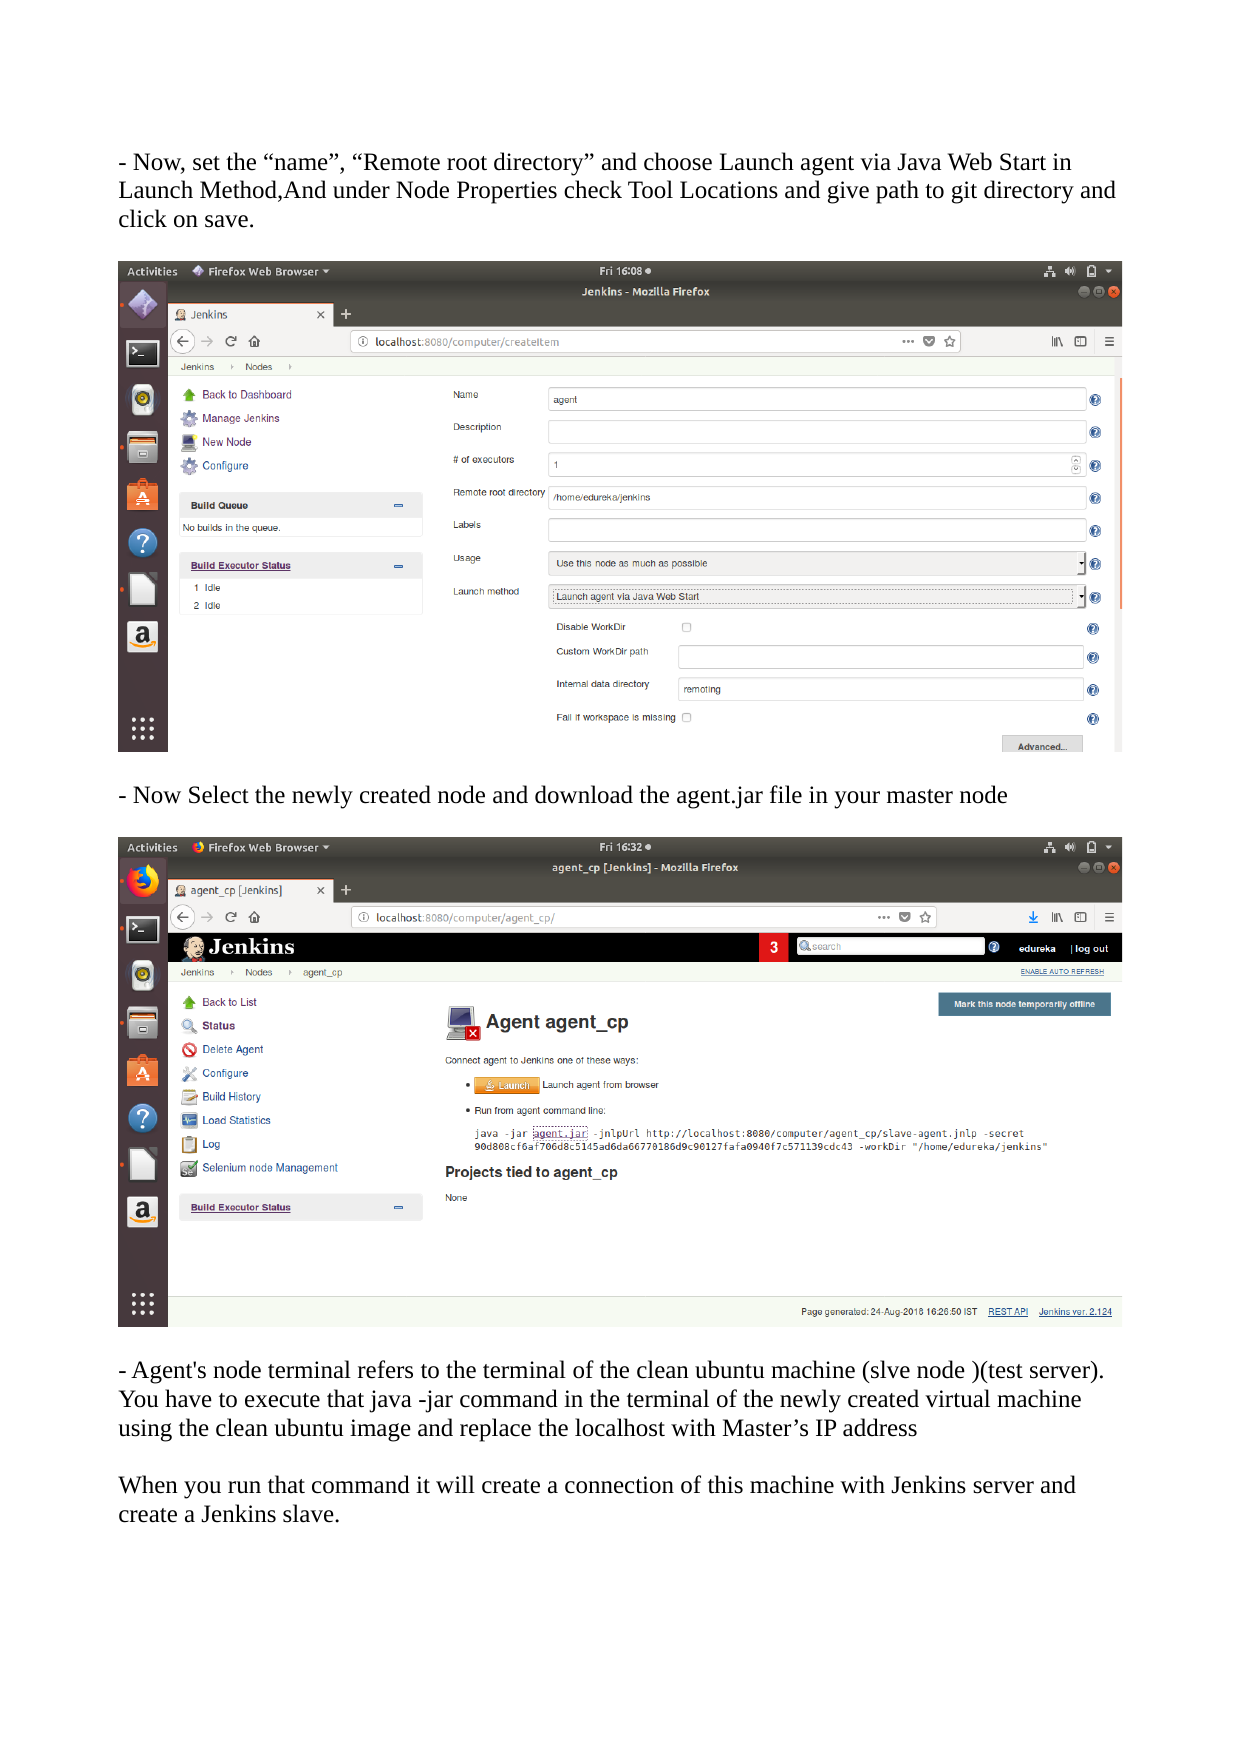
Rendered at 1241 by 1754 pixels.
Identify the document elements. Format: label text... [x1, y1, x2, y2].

picture [118, 837, 1123, 1327]
text You have to execute that java -jar command in the terminal of the newly created virtual machine using the clean ubuntu image and replace the localhost with Master’s IP address [118, 1384, 1122, 1442]
picture [118, 261, 1123, 752]
text - Now Select the newly created node and download the agent.jar file in your master node [118, 780, 1122, 809]
text - Agent's node terminal refers to the terminal of the clean ubuntu machine (slve node )(test server). [118, 1356, 1122, 1384]
text When you run that command it will create a connection of this machine with Jenkins server and create a Jenkins slave. [118, 1471, 1122, 1528]
text - Now, set the “name”, “Remote root directory” and choose Launch agent via Java Web Start in Launch Method,And under Node Properties check Tool Locations and give path to git directory and click on save. [118, 147, 1122, 233]
